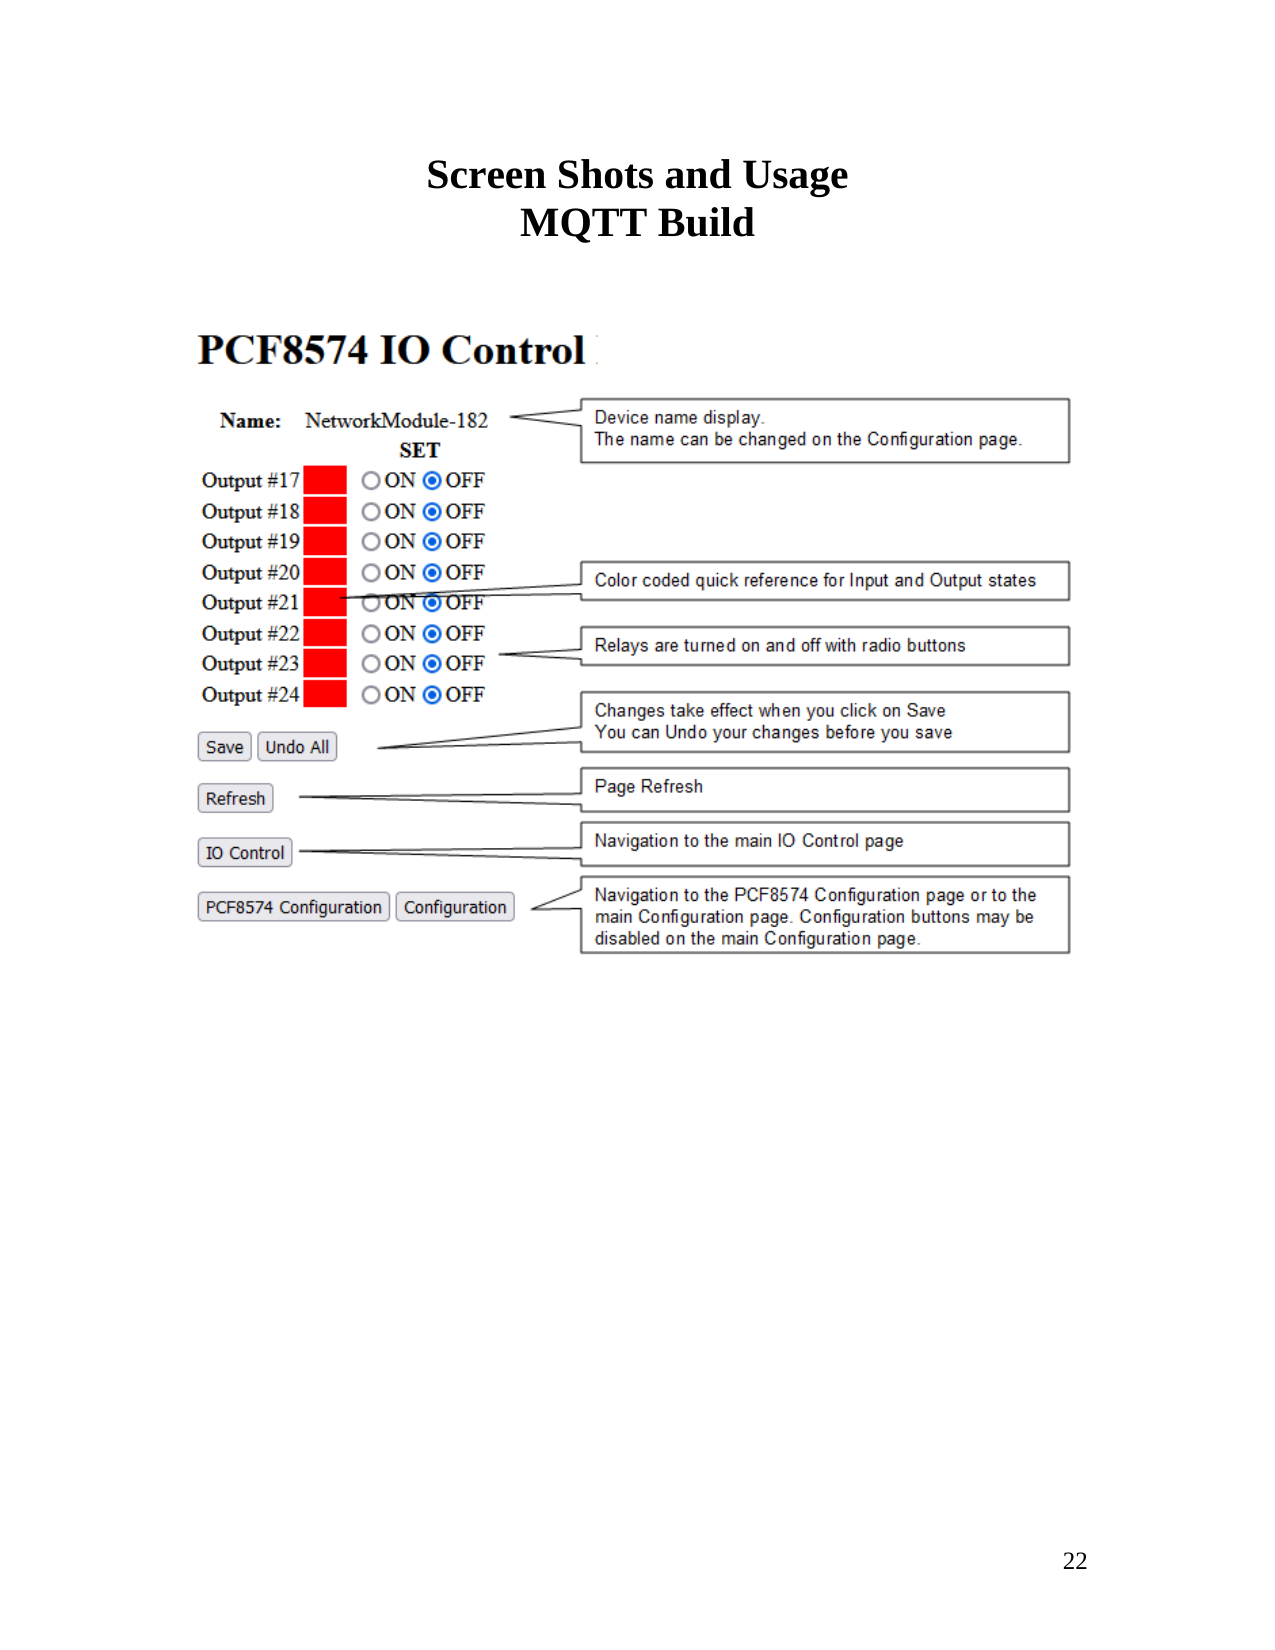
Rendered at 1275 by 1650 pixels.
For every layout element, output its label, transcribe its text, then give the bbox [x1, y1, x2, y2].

text Screen Shots and Usage [187, 150, 1087, 198]
text MQTT Build [187, 198, 1087, 246]
picture [187, 322, 1087, 961]
